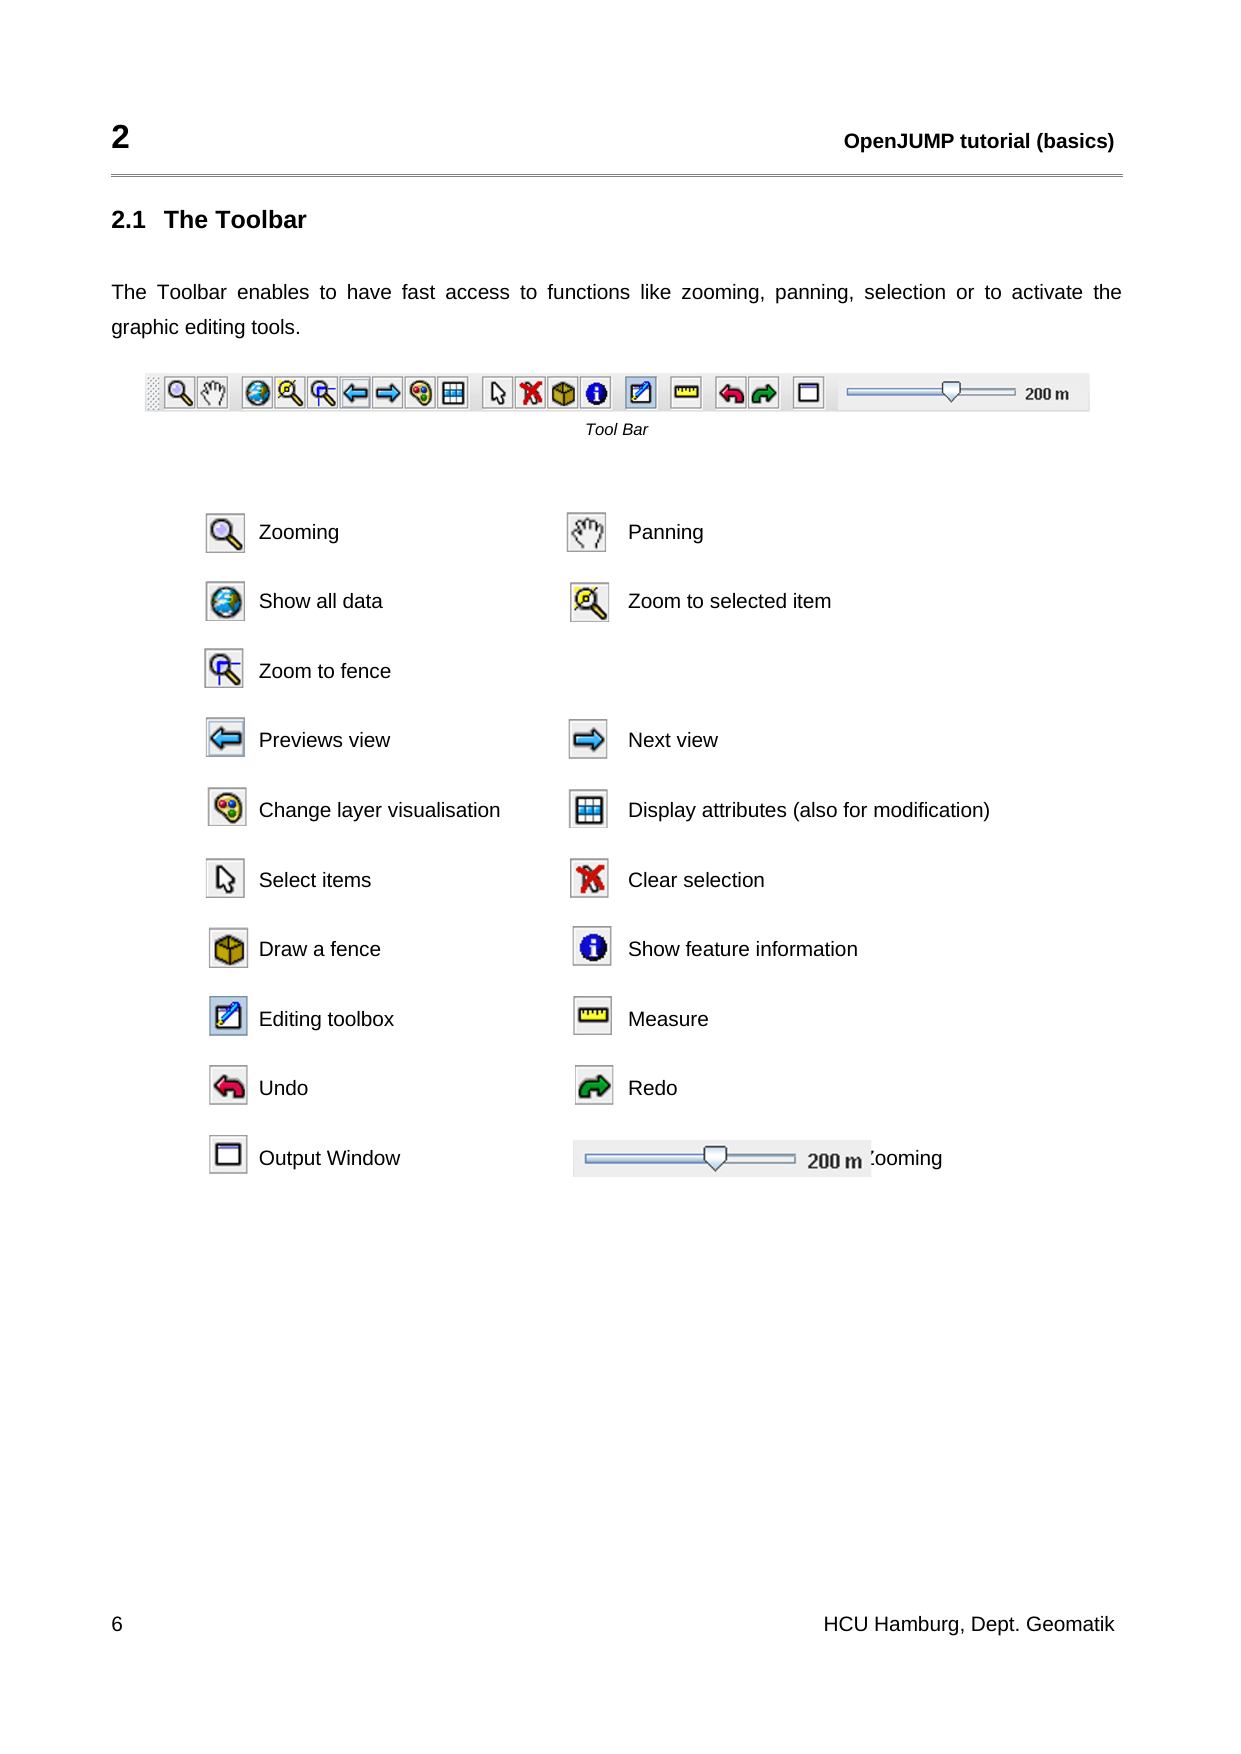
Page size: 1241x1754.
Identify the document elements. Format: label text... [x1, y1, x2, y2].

text [111, 799, 207, 822]
picture [572, 926, 612, 966]
picture [205, 717, 246, 757]
text Zooming [245, 520, 566, 544]
text [111, 868, 205, 892]
text Editing toolbox [248, 1007, 573, 1031]
text Zoom to selected item [610, 590, 1123, 613]
picture [569, 582, 610, 622]
text [111, 590, 205, 613]
text The Toolbar enables to have fast access to functions like zooming, panning, selection or to activate the graphic editing tools. [111, 281, 1123, 339]
text Output Window Fast Zooming [248, 1147, 573, 1170]
picture [575, 1065, 614, 1105]
subtitle The Toolbar [111, 206, 1123, 234]
text Show all data [246, 590, 569, 613]
picture [209, 1135, 248, 1174]
text Zoom to fence [244, 659, 1123, 683]
text Show feature information [612, 938, 1123, 961]
text Panning [607, 520, 1123, 544]
text Display attributes (also for modification) [608, 799, 1123, 822]
picture [566, 512, 607, 552]
text Output Window Fast Zooming [111, 1147, 209, 1170]
text [111, 659, 204, 683]
text Next view [608, 729, 1123, 752]
text [111, 1007, 209, 1031]
text [111, 1077, 209, 1100]
text [111, 520, 205, 544]
picture [205, 858, 246, 898]
text Undo [248, 1077, 575, 1100]
text [111, 938, 208, 961]
text [111, 729, 205, 752]
picture [204, 648, 244, 688]
picture [205, 513, 245, 553]
text Select items [246, 868, 570, 892]
picture [144, 373, 1090, 412]
text Redo [614, 1077, 1123, 1100]
text Previews view [246, 729, 568, 752]
picture [205, 581, 246, 621]
picture [209, 996, 248, 1036]
text Measure [612, 1007, 1123, 1031]
text Clear selection [609, 868, 1123, 892]
text Tool Bar [111, 385, 1123, 439]
text Output Window Fast Zooming [872, 1147, 1123, 1170]
picture [208, 927, 249, 968]
picture [207, 787, 247, 826]
picture [568, 719, 608, 759]
picture [209, 1065, 248, 1105]
text Draw a fence [249, 938, 572, 961]
picture [573, 1140, 872, 1177]
text Change layer visualisation [247, 799, 568, 822]
picture [570, 858, 609, 898]
picture [568, 789, 608, 828]
picture [573, 996, 612, 1035]
